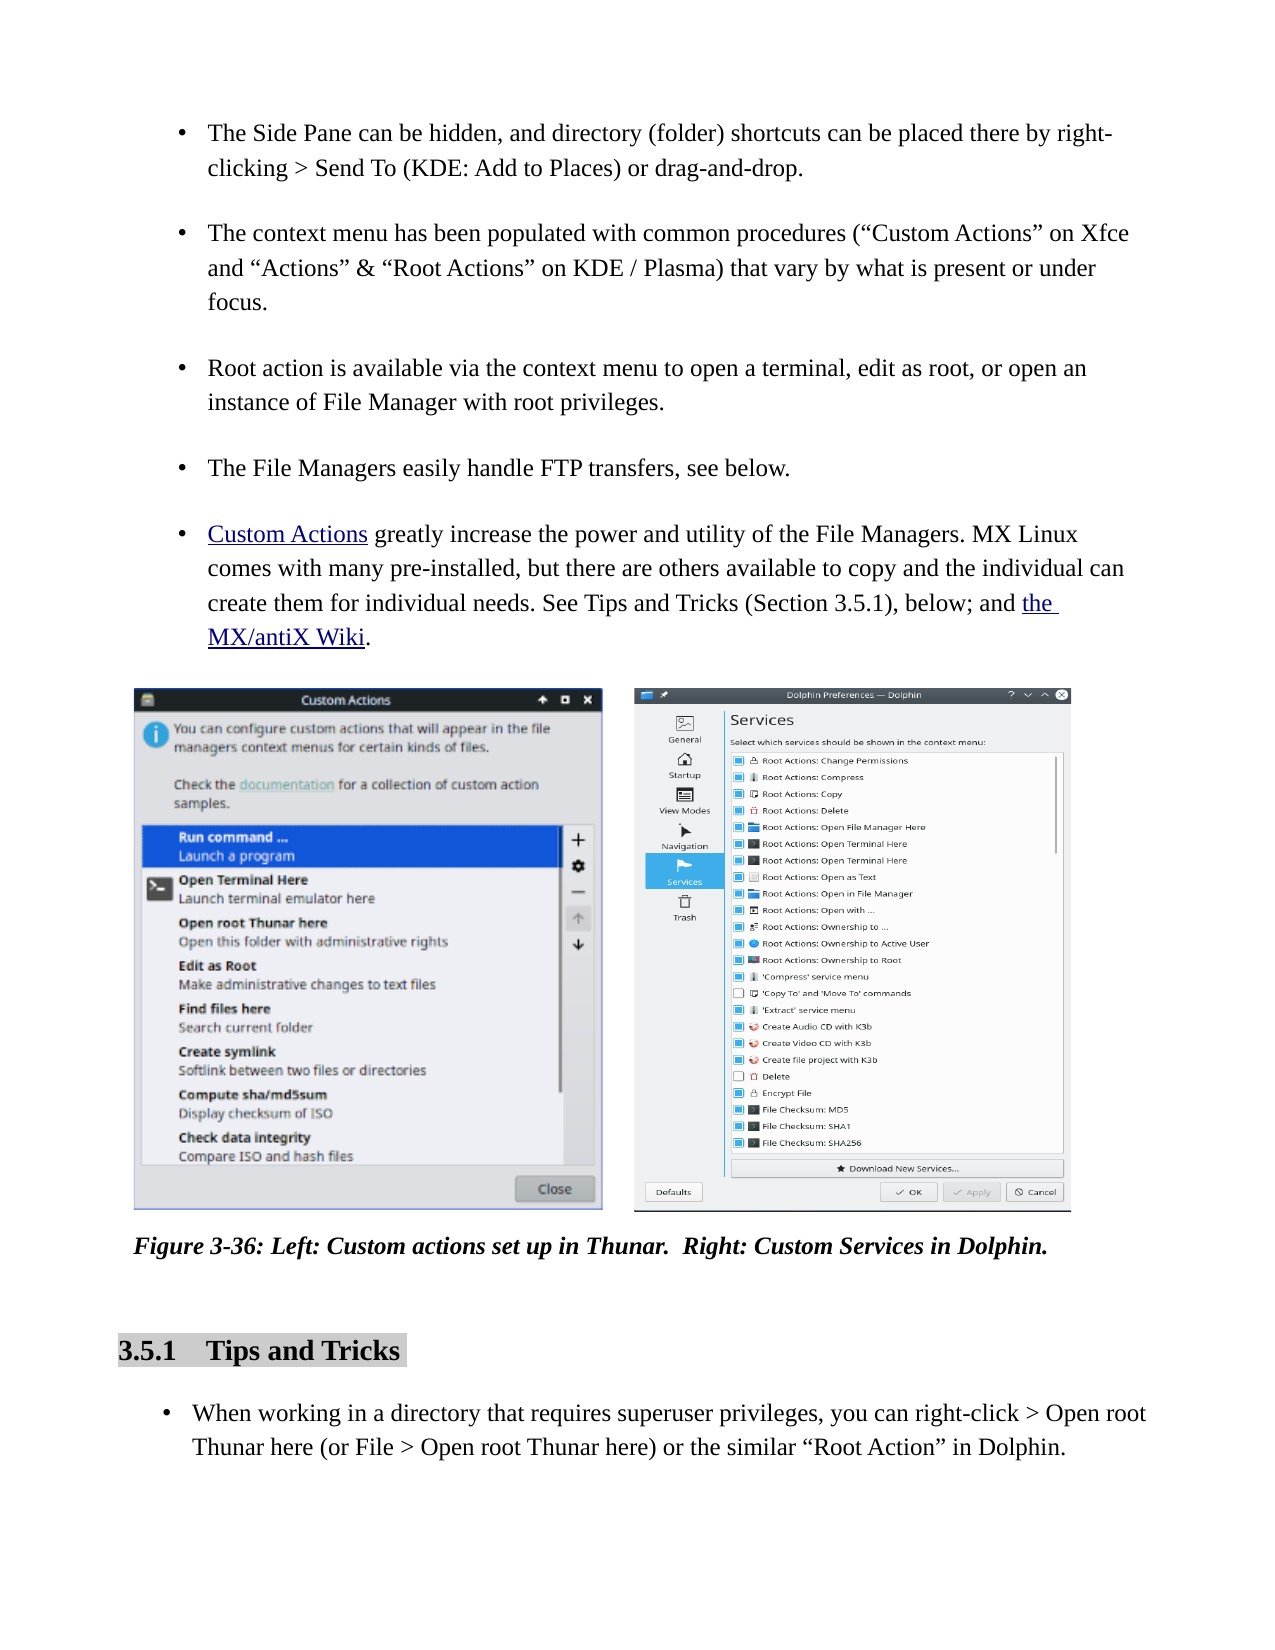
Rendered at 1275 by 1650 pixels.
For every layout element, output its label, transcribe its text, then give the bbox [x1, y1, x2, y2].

list The context menu has been populated with common procedures (“Custom Actions” on Xfce and “Actions” & “Root Actions” on KDE / Plasma) that vary by what is present or under focus. [178, 218, 1141, 316]
list Root action is available via the context menu to open a terminal, edit as root, or open an instance of File Manager with root privileges. [178, 353, 1141, 416]
list The Side Pane can be hidden, and directory (folder) shortcuts can be placed there by right-clicking > Send To (KDE: Add to Places) or drag-and-drop. [178, 118, 1141, 181]
list Custom Actions greatly increase the power and utility of the File Managers. MX Linux comes with many pre-installed, but there are others available to copy and the individual can create them for individual needs. See Tips and Tricks (Section 3.5.1), below; and the MX/antiX Wiki. [178, 519, 1141, 651]
picture [634, 688, 1072, 1212]
list When working in a directory that requires superuser privileges, you can right-click > Open root Thunar here (or File > Open root Thunar here) or the similar “Root Action” in Dolphin. [162, 1398, 1157, 1461]
text Figure 3-36: Left: Custom actions set up in Thunar. Right: Custom Services in Dolphin. [133, 1231, 1142, 1260]
subtitle 3.5.1 Tips and Tricks [407, 1333, 1138, 1367]
picture [133, 688, 603, 1210]
list The File Managers easily handle FTP transfers, see below. [178, 453, 1141, 482]
